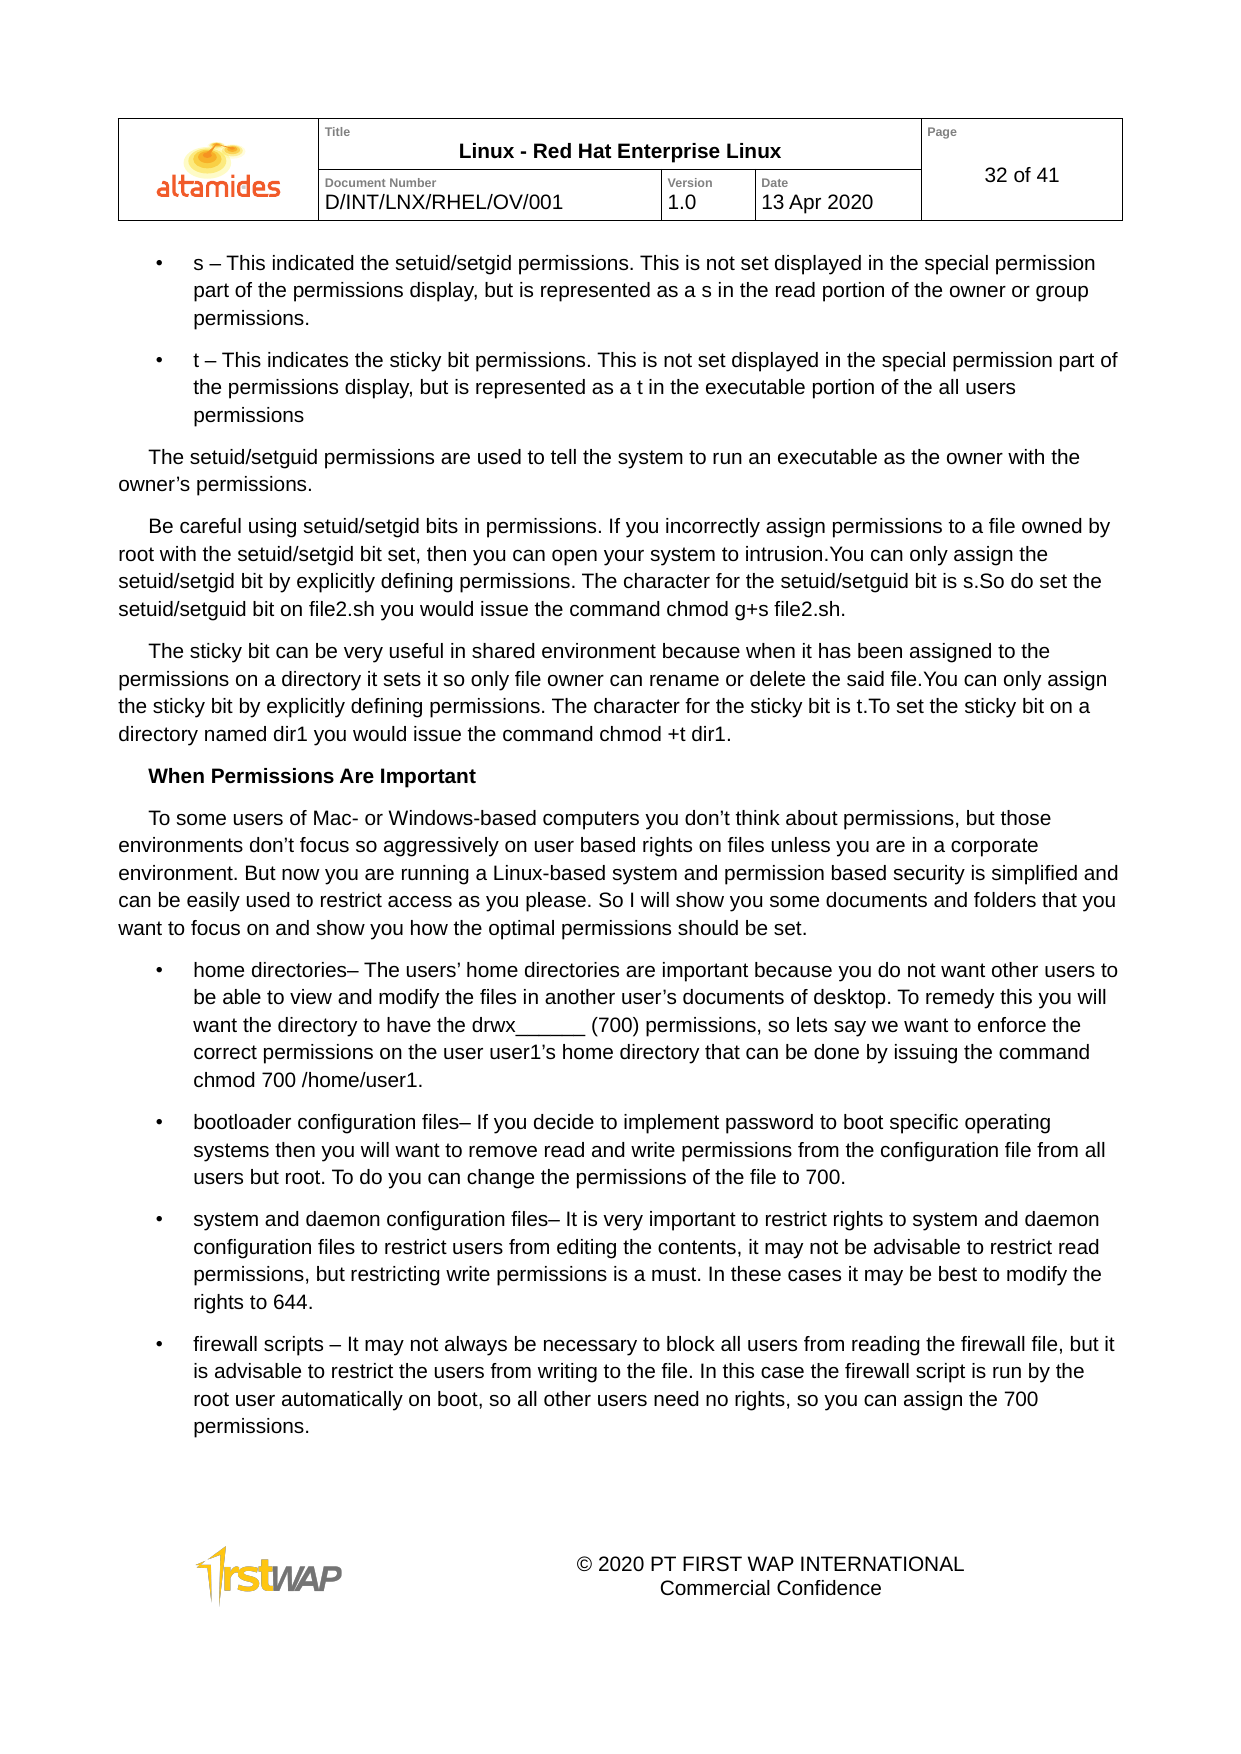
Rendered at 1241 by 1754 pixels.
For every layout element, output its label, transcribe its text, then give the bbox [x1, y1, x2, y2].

list s – This indicated the setuid/setgid permissions. This is not set displayed in the special permission part of the permissions display, but is represented as a s in the read portion of the owner or group permissions. [156, 250, 1122, 329]
list firewall scripts – It may not always be necessary to block all users from reading the firewall file, but it is advisable to restrict the users from writing to the file. In this case the firewall script is run by the root user automatically on boot, so all other users need no rights, so you can assign the 700 permissions. [156, 1332, 1122, 1438]
text The sticky bit can be very useful in shared environment because when it has been assigned to the permissions on a directory it sets it so only file owner can rename or delete the said file.You can only assign the sticky bit by explicitly defining permissions. The character for the sticky bit is t.To set the sticky bit on a directory named dir1 you would issue the command chmod +t dir1. [118, 639, 1122, 745]
picture [195, 1546, 342, 1607]
list bootloader configuration files– If you decide to implement password to boot specific operating systems then you will want to remove read and write permissions from the configuration file from all users but root. To do you can change the permissions of the file to 700. [156, 1110, 1122, 1189]
list system and daemon configuration files– It is very important to restrict rights to system and daemon configuration files to restrict users from editing the contents, it may not be advisable to restrict read permissions, but restricting write permissions is a must. In these cases it may be best to modify the rights to 644. [156, 1207, 1122, 1313]
text The setuid/setguid permissions are used to tell the system to run an executable as the owner with the owner’s permissions. [118, 445, 1122, 496]
list home directories– The users’ home directories are important because you do not want other users to be able to view and modify the files in another user’s documents of desktop. To remedy this you will want the directory to have the drwx______ (700) permissions, so lets say we want to enforce the correct permissions on the user user1’s home directory that can be done by issuing the command chmod 700 /home/user1. [156, 958, 1122, 1092]
text When Permissions Are Important [118, 763, 1122, 787]
text Be careful using setuid/setgid bits in permissions. If you incorrectly assign permissions to a file owned by root with the setuid/setgid bit set, then you can open your system to intrusion.You can only assign the setuid/setgid bit by explicitly defining permissions. The character for the setuid/setguid bit is s.So do set the setuid/setguid bit on file2.sh you would issue the command chmod g+s file2.sh. [118, 514, 1122, 621]
list t – This indicates the sticky bit permissions. This is not set displayed in the special permission part of the permissions display, but is represented as a t in the executable portion of the all users permissions [156, 347, 1122, 427]
text To some users of Mac- or Windows-based computers you don’t think about permissions, but those environments don’t focus so aggressively on user based rights on files unless you are in a corporate environment. But now you are running a Linux-based system and permission based security is simplified and can be easily used to restrict access as you please. So I will show you some documents and folders that you want to focus on and show you how the optimal permissions should be set. [118, 806, 1122, 939]
